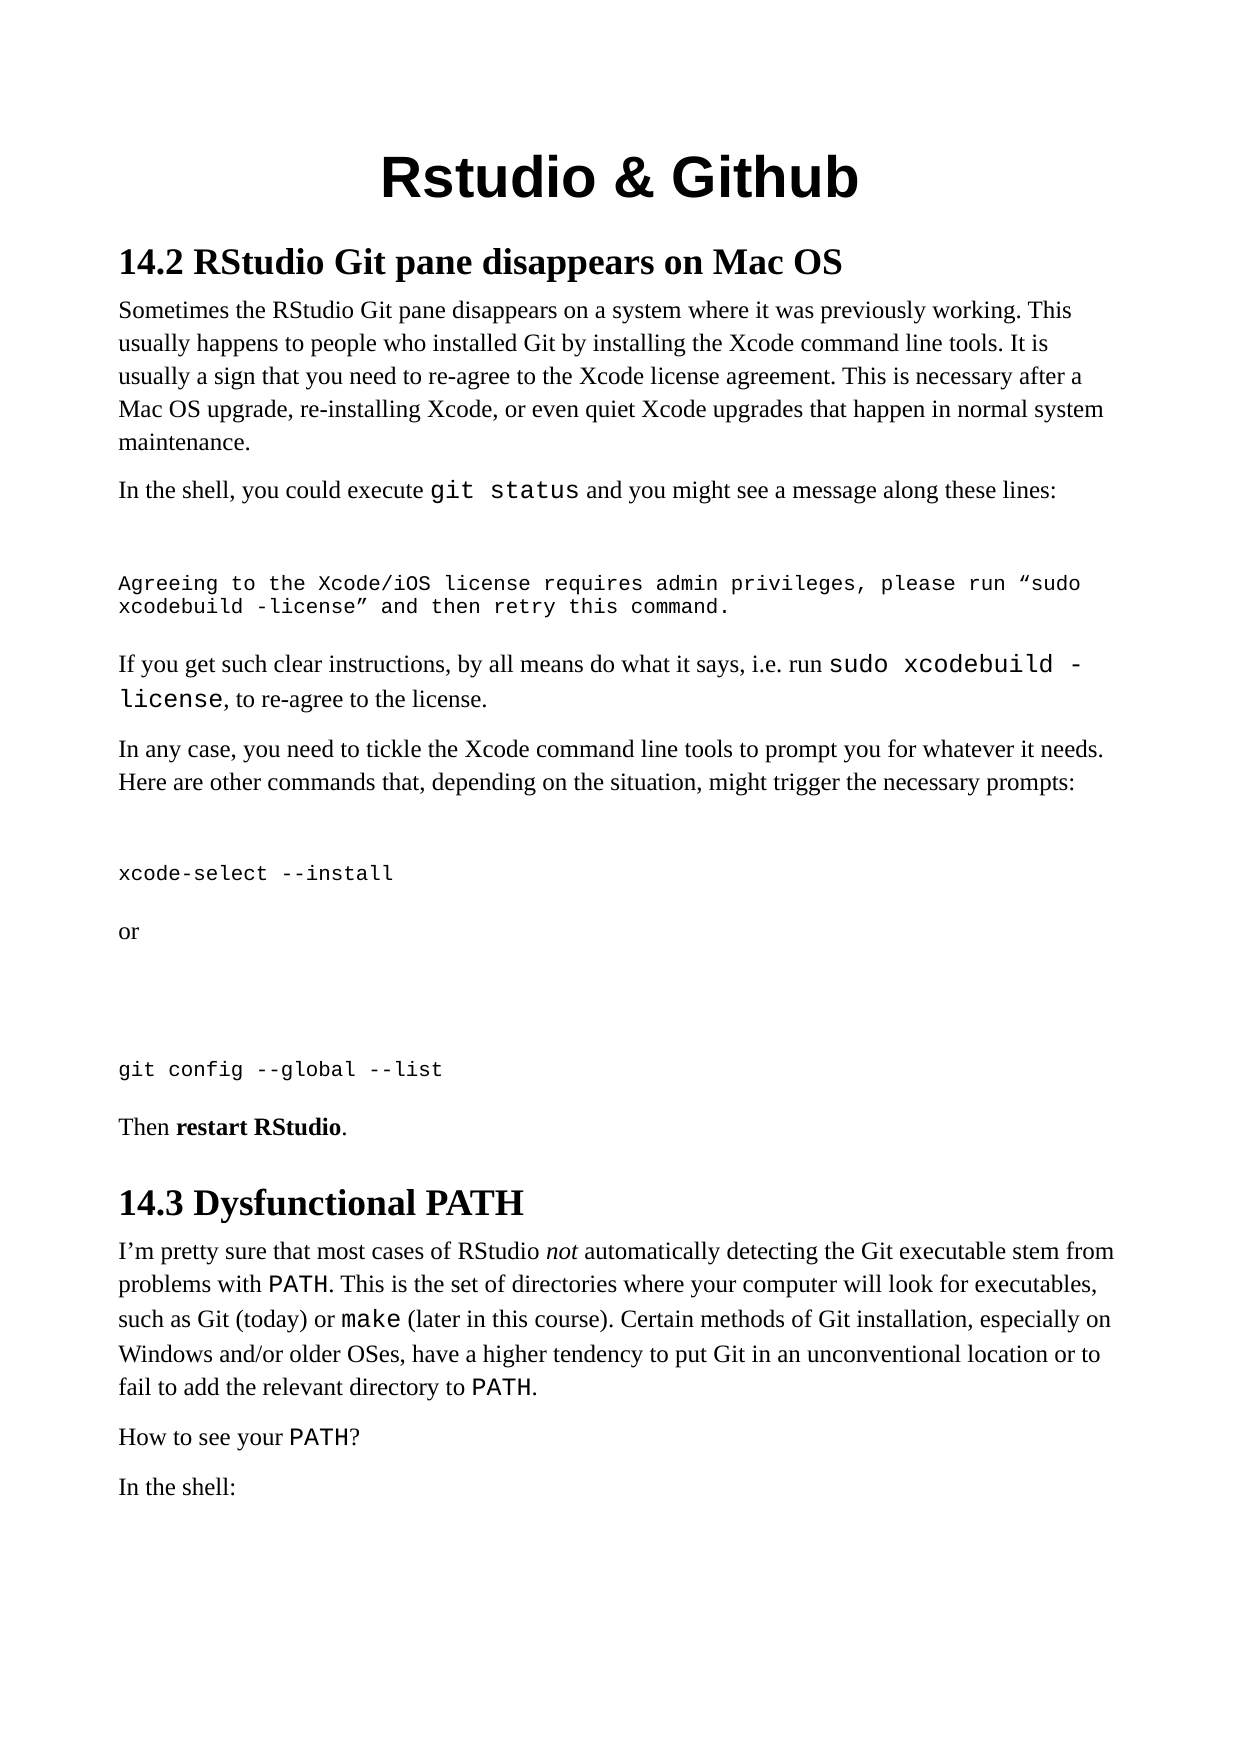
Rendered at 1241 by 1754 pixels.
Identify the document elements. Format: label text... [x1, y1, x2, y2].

subtitle 14.3 Dysfunctional PATH [118, 1180, 1122, 1223]
text In the shell: [118, 1472, 1122, 1501]
text In any case, you need to tickle the Xcode command line tools to prompt you for whatever it needs. Here are other commands that, depending on the situation, might trigger the necessary prompts: [118, 734, 1122, 796]
text In the shell, you could execute git status and you might see a message along these lines: [118, 475, 1122, 506]
text git config --global --list [118, 1059, 1122, 1082]
text Agreeing to the Xcode/iOS license requires admin privileges, please run “sudo xcodebuild -license” and then retry this command. [118, 573, 1122, 620]
text If you get such clear instructions, by all means do what it says, i.e. run sudo xcodebuild -license, to re-agree to the license. [118, 649, 1122, 715]
text or [118, 916, 1122, 944]
text Sometimes the RStudio Git pane disappears on a system where it was previously working. This usually happens to people who installed Git by installing the Xcode command line tools. It is usually a sign that you need to re-agree to the Xcode license agreement. This is necessary after a Mac OS upgrade, re-installing Xcode, or even quiet Xcode upgrades that happen in normal system maintenance. [118, 295, 1122, 456]
text How to see your PATH? [118, 1422, 1122, 1453]
text xcode-select --install [118, 863, 1122, 886]
text I’m pretty sure that most cases of RStudio not automatically detecting the Git executable stem from problems with PATH. This is the set of directories where your computer will look for executables, such as Git (today) or make (later in this course). Certain methods of Git installation, especially on Windows and/or older OSes, have a higher tendency to put Git in an unconventional location or to fail to add the relevant directory to PATH. [118, 1236, 1122, 1403]
subtitle 14.2 RStudio Git pane disappears on Mac OS [118, 240, 1122, 283]
text Then restart RStudio. [118, 1112, 1122, 1141]
